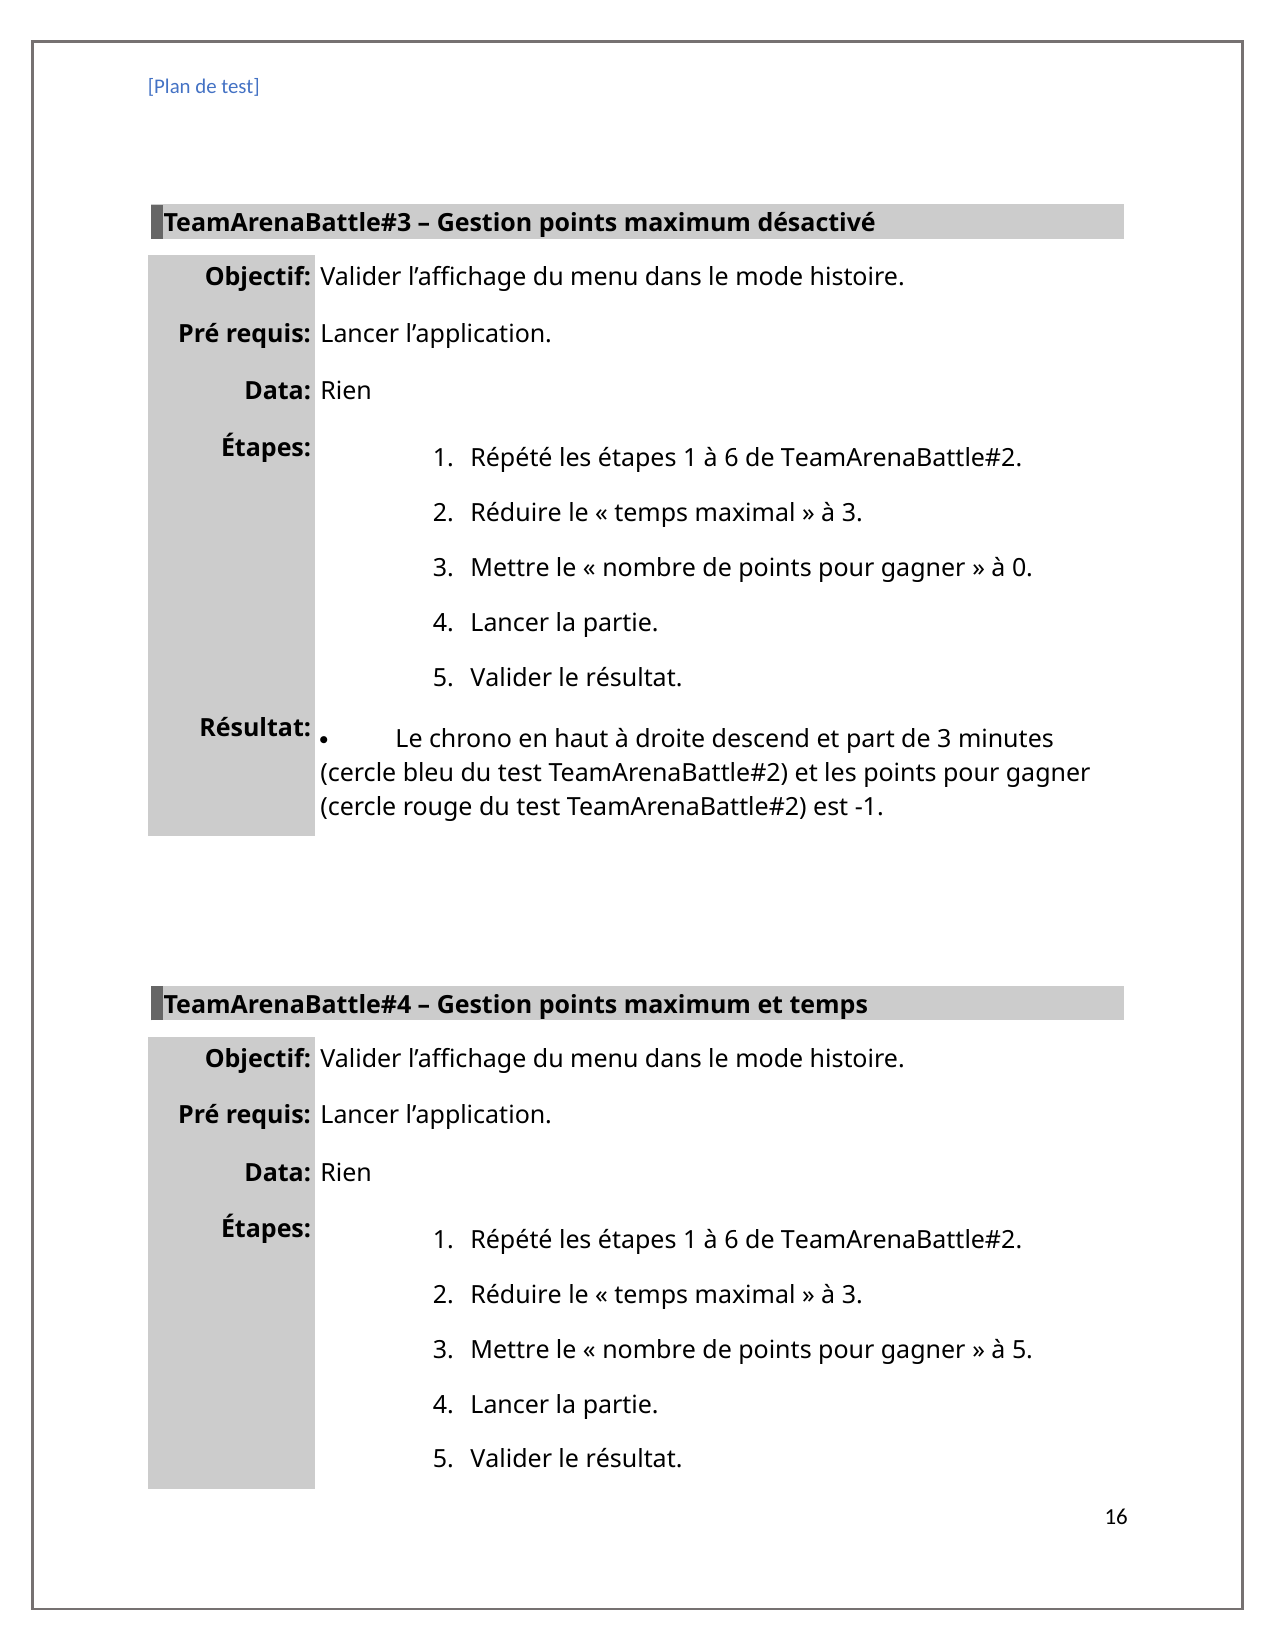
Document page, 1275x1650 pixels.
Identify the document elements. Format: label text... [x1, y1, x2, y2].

table_cell Data: [148, 369, 315, 426]
table_cell Data: [148, 1151, 315, 1208]
table_header Valider l’affichage du menu dans le mode histoire. [315, 255, 1127, 312]
table_cell Pré requis: [148, 312, 315, 369]
subtitle TeamArenaBattle#3 – Gestion points maximum désactivé [151, 204, 1124, 239]
table_header Objectif: [148, 1037, 315, 1094]
table_cell Lancer l’application. [315, 312, 1127, 369]
table_cell Répété les étapes 1 à 6 de TeamArenaBattle#2. Réduire le « temps maximal » à 3. Mettre le « nombre de points pour gagner » à 5. Lancer la partie. Valider le résultat. [315, 1208, 1127, 1489]
table_header Objectif: [148, 255, 315, 312]
table_cell Rien [315, 369, 1127, 426]
table_cell Étapes: [148, 426, 315, 707]
table_cell Le chrono en haut à droite descend et part de 3 minutes (cercle bleu du test TeamArenaBattle#2) et les points pour gagner (cercle rouge du test TeamArenaBattle#2) est -1. [315, 707, 1127, 836]
table_cell Rien [315, 1151, 1127, 1208]
table_cell Répété les étapes 1 à 6 de TeamArenaBattle#2. Réduire le « temps maximal » à 3. Mettre le « nombre de points pour gagner » à 0. Lancer la partie. Valider le résultat. [315, 426, 1127, 707]
table_cell Résultat: [148, 707, 315, 836]
subtitle TeamArenaBattle#4 – Gestion points maximum et temps [163, 986, 1124, 1020]
table_cell Étapes: [148, 1208, 315, 1489]
table_cell Pré requis: [148, 1094, 315, 1151]
table_header Valider l’affichage du menu dans le mode histoire. [315, 1037, 1127, 1094]
table_cell Lancer l’application. [315, 1094, 1127, 1151]
